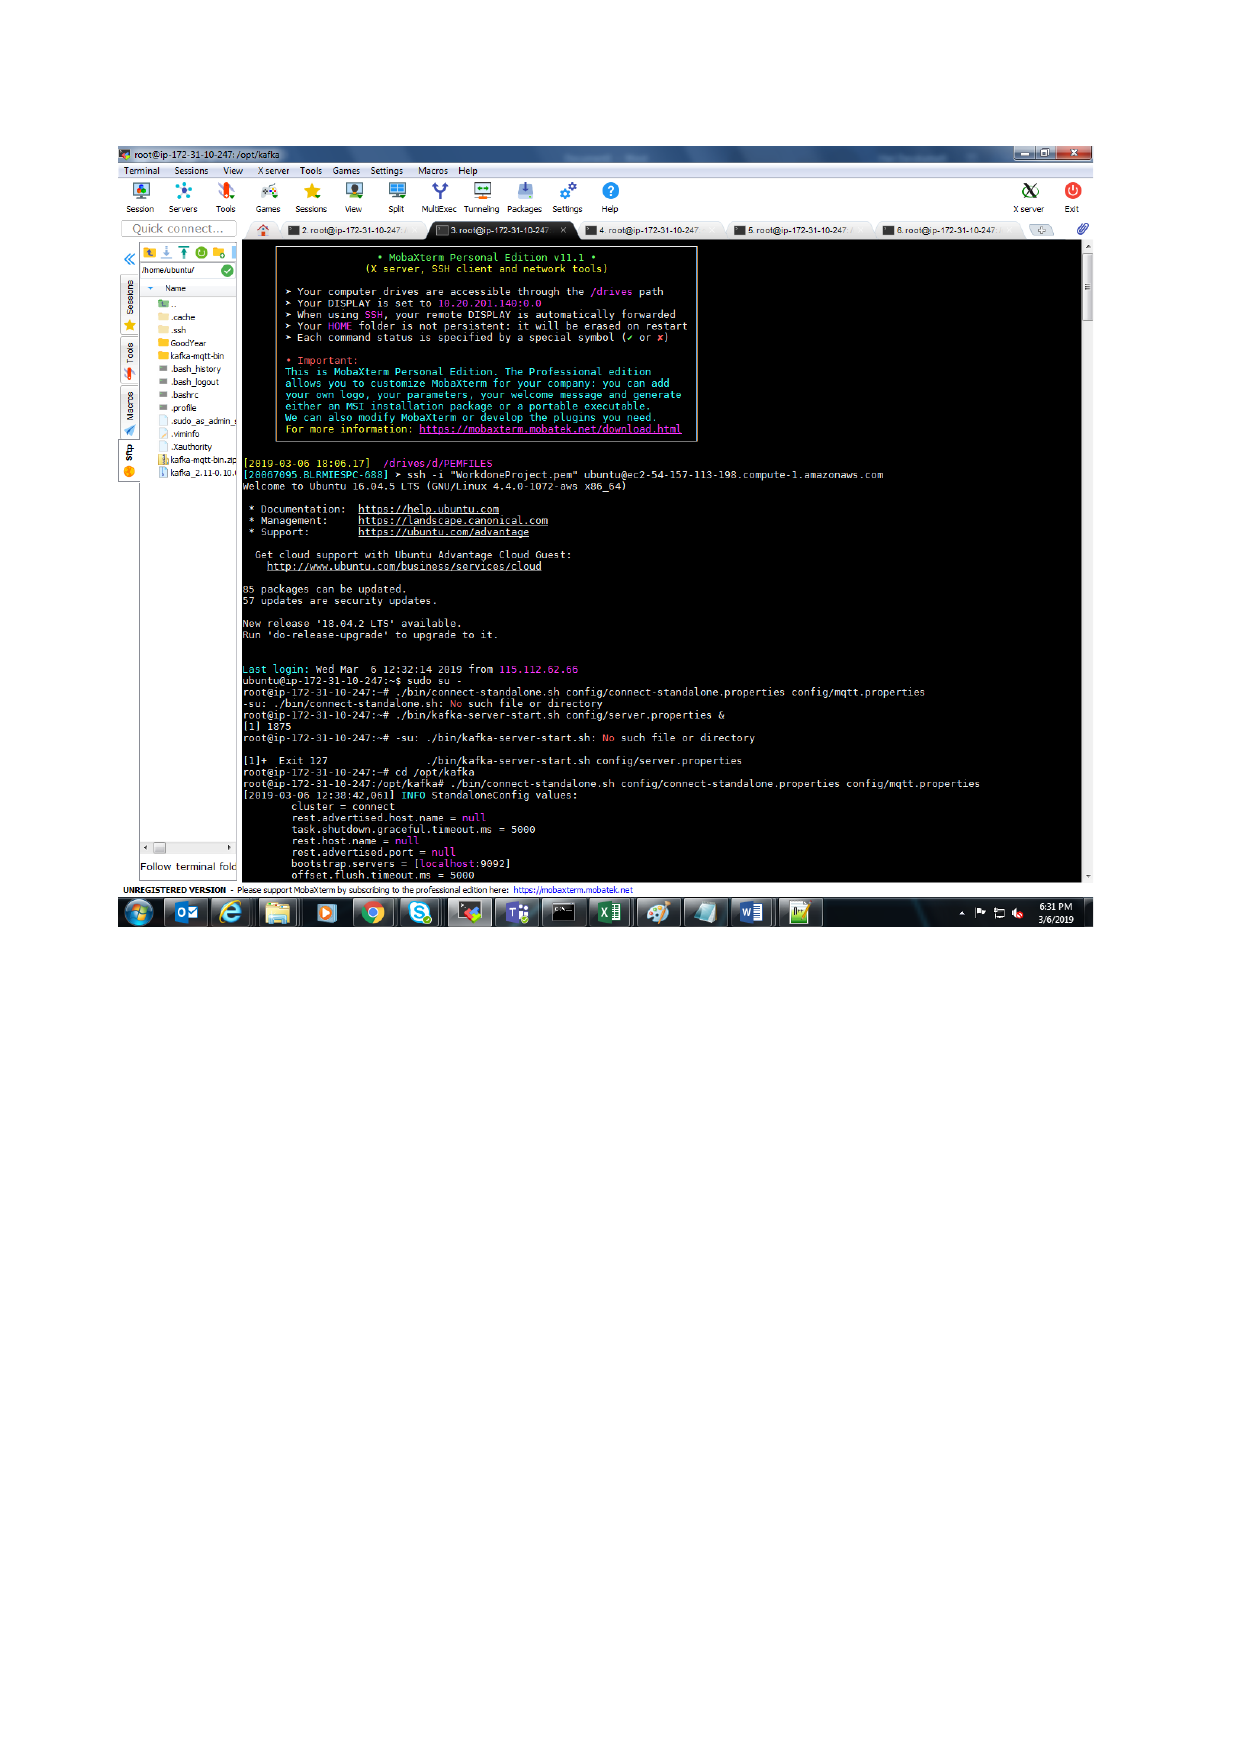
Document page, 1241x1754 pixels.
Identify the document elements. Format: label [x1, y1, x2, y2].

picture [118, 146, 1094, 927]
